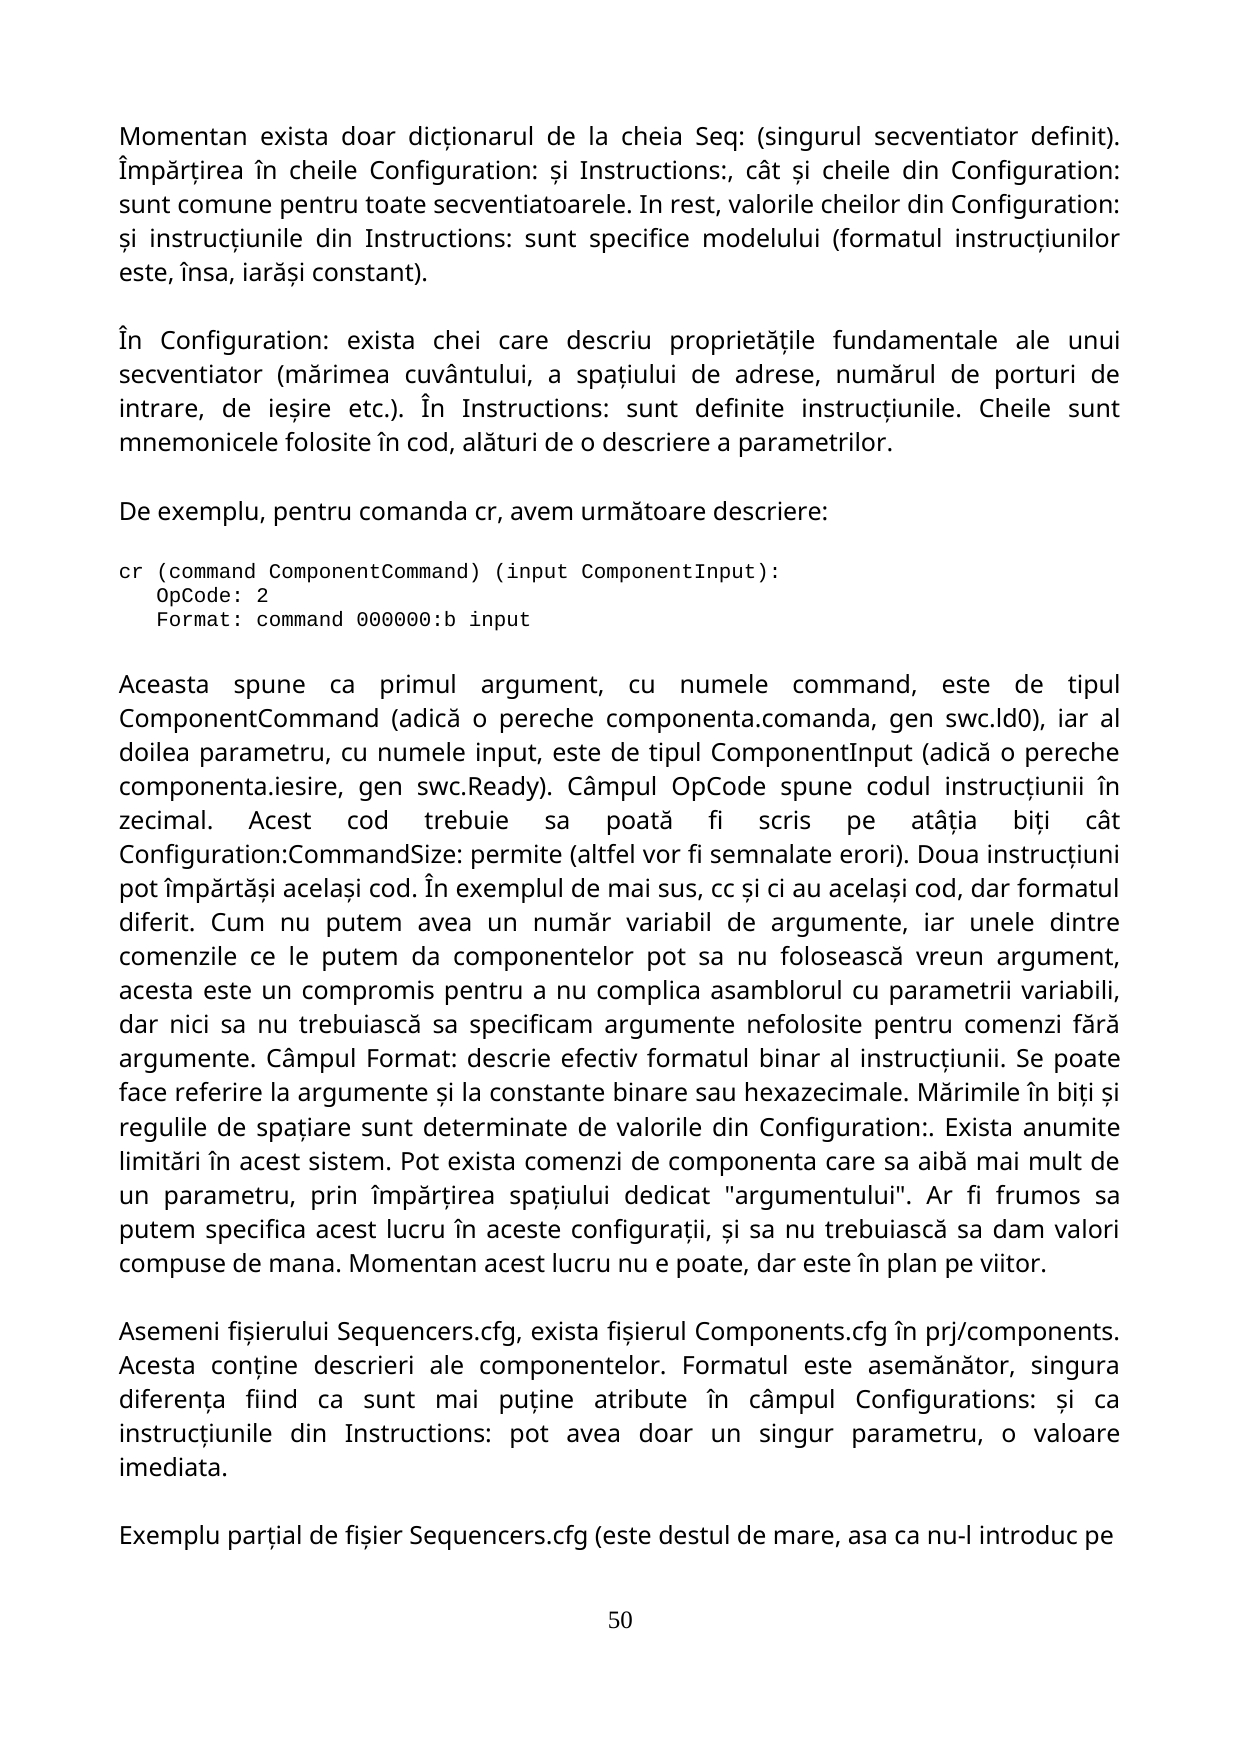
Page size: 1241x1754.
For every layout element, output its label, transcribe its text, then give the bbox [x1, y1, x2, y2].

text De exemplu, pentru comanda cr, avem următoare descriere: [118, 493, 1122, 527]
text Exemplu parțial de fișier Sequencers.cfg (este destul de mare, asa ca nu-l introduc pe [118, 1518, 1122, 1552]
text În Configuration: exista chei care descriu proprietățile fundamentale ale unui secventiator (mărimea cuvântului, a spațiului de adrese, numărul de porturi de intrare, de ieșire etc.). În Instructions: sunt definite instrucțiunile. Cheile sunt mnemonicele folosite în cod, alături de o descriere a parametrilor. [118, 323, 1122, 459]
text Asemeni fișierului Sequencers.cfg, exista fișierul Components.cfg în prj/components. Acesta conține descrieri ale componentelor. Formatul este asemănător, singura diferența fiind ca sunt mai puține atribute în câmpul Configurations: și ca instrucțiunile din Instructions: pot avea doar un singur parametru, o valoare imediata. [118, 1313, 1122, 1484]
text OpCode: 2 [118, 585, 1122, 609]
text Momentan exista doar dicționarul de la cheia Seq: (singurul secventiator definit). Împărțirea în cheile Configuration: și Instructions:, cât și cheile din Configuration: sunt comune pentru toate secventiatoarele. In rest, valorile cheilor din Configuration: și instrucțiunile din Instructions: sunt specifice modelului (formatul instrucțiunilor este, însa, iarăși constant). [118, 118, 1122, 289]
text Format: command 000000:b input [118, 609, 1122, 632]
text Aceasta spune ca primul argument, cu numele command, este de tipul ComponentCommand (adică o pereche componenta.comanda, gen swc.ld0), iar al doilea parametru, cu numele input, este de tipul ComponentInput (adică o pereche componenta.iesire, gen swc.Ready). Câmpul OpCode spune codul instrucțiunii în zecimal. Acest cod trebuie sa poată fi scris pe atâția biți cât Configuration:CommandSize: permite (altfel vor fi semnalate erori). Doua instrucțiuni pot împărtăși același cod. În exemplul de mai sus, cc și ci au același cod, dar formatul diferit. Cum nu putem avea un număr variabil de argumente, iar unele dintre comenzile ce le putem da componentelor pot sa nu folosească vreun argument, acesta este un compromis pentru a nu complica asamblorul cu parametrii variabili, dar nici sa nu trebuiască sa specificam argumente nefolosite pentru comenzi fără argumente. Câmpul Format: descrie efectiv formatul binar al instrucțiunii. Se poate face referire la argumente și la constante binare sau hexazecimale. Mărimile în biți și regulile de spațiare sunt determinate de valorile din Configuration:. Exista anumite limitări în acest sistem. Pot exista comenzi de componenta care sa aibă mai mult de un parametru, prin împărțirea spațiului dedicat "argumentului". Ar fi frumos sa putem specifica acest lucru în aceste configurații, și sa nu trebuiască sa dam valori compuse de mana. Momentan acest lucru nu e poate, dar este în plan pe viitor. [118, 666, 1122, 1279]
text cr (command ComponentCommand) (input ComponentInput): [118, 561, 1122, 585]
